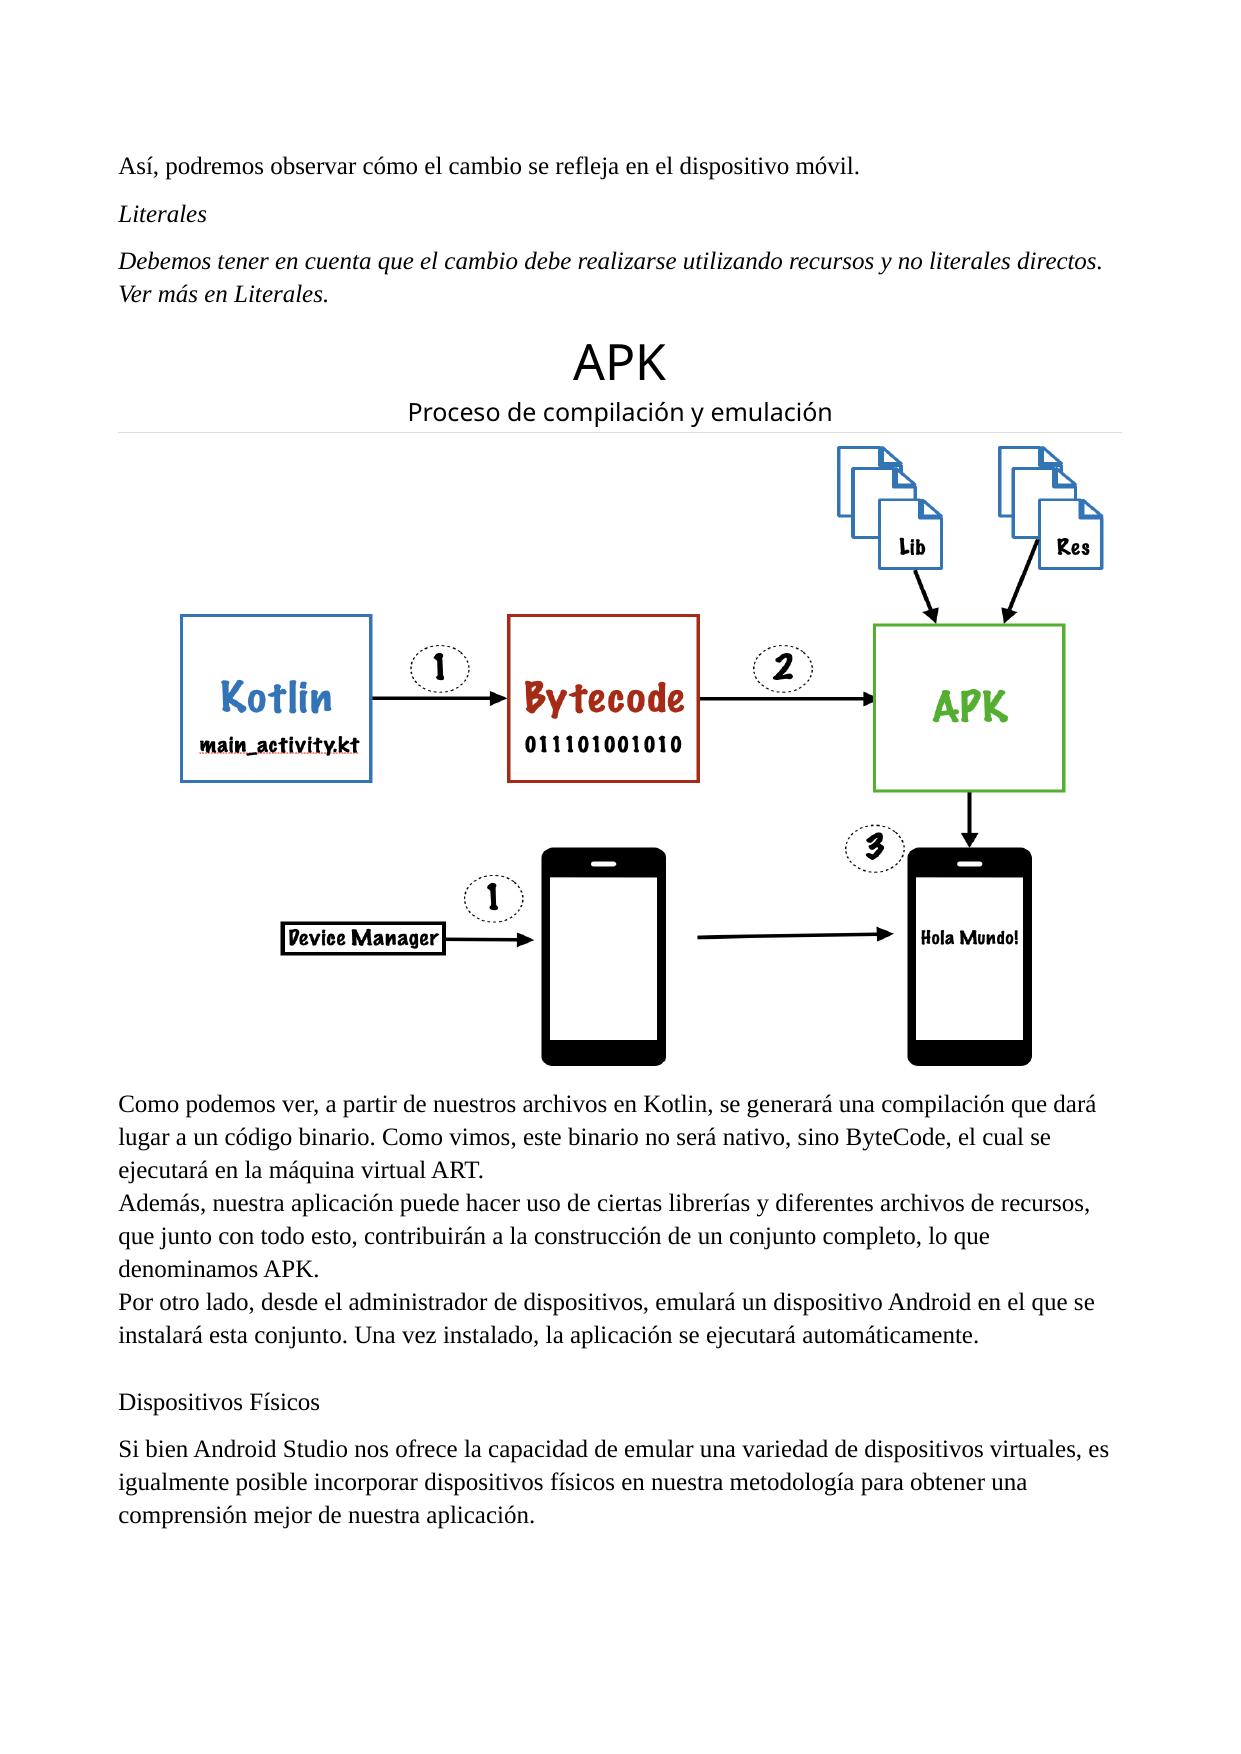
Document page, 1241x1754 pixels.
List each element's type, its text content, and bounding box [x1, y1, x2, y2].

text Si bien Android Studio nos ofrece la capacidad de emular una variedad de dispositivos virtuales, es igualmente posible incorporar dispositivos físicos en nuestra metodología para obtener una comprensión mejor de nuestra aplicación. [118, 1434, 1122, 1529]
text Por otro lado, desde el administrador de dispositivos, emulará un dispositivo Android en el que se instalará esta conjunto. Una vez instalado, la aplicación se ejecutará automáticamente. [118, 1287, 1122, 1349]
picture [118, 437, 1139, 1086]
subtitle APK [118, 327, 1122, 395]
text Además, nuestra aplicación puede hacer uso de ciertas librerías y diferentes archivos de recursos, que junto con todo esto, contribuirán a la construcción de un conjunto completo, lo que denominamos APK. [118, 1188, 1122, 1283]
text Proceso de compilación y emulación [118, 395, 1122, 432]
text Literales [118, 199, 1122, 227]
text Dispositivos Físicos [118, 1387, 1122, 1415]
text Debemos tener en cuenta que el cambio debe realizarse utilizando recursos y no literales directos. Ver más en Literales. [118, 246, 1122, 308]
text Así, podremos observar cómo el cambio se refleja en el dispositivo móvil. [118, 118, 1122, 180]
text Como podemos ver, a partir de nuestros archivos en Kotlin, se generará una compilación que dará lugar a un código binario. Como vimos, este binario no será nativo, sino ByteCode, el cual se ejecutará en la máquina virtual ART. [118, 1089, 1122, 1184]
